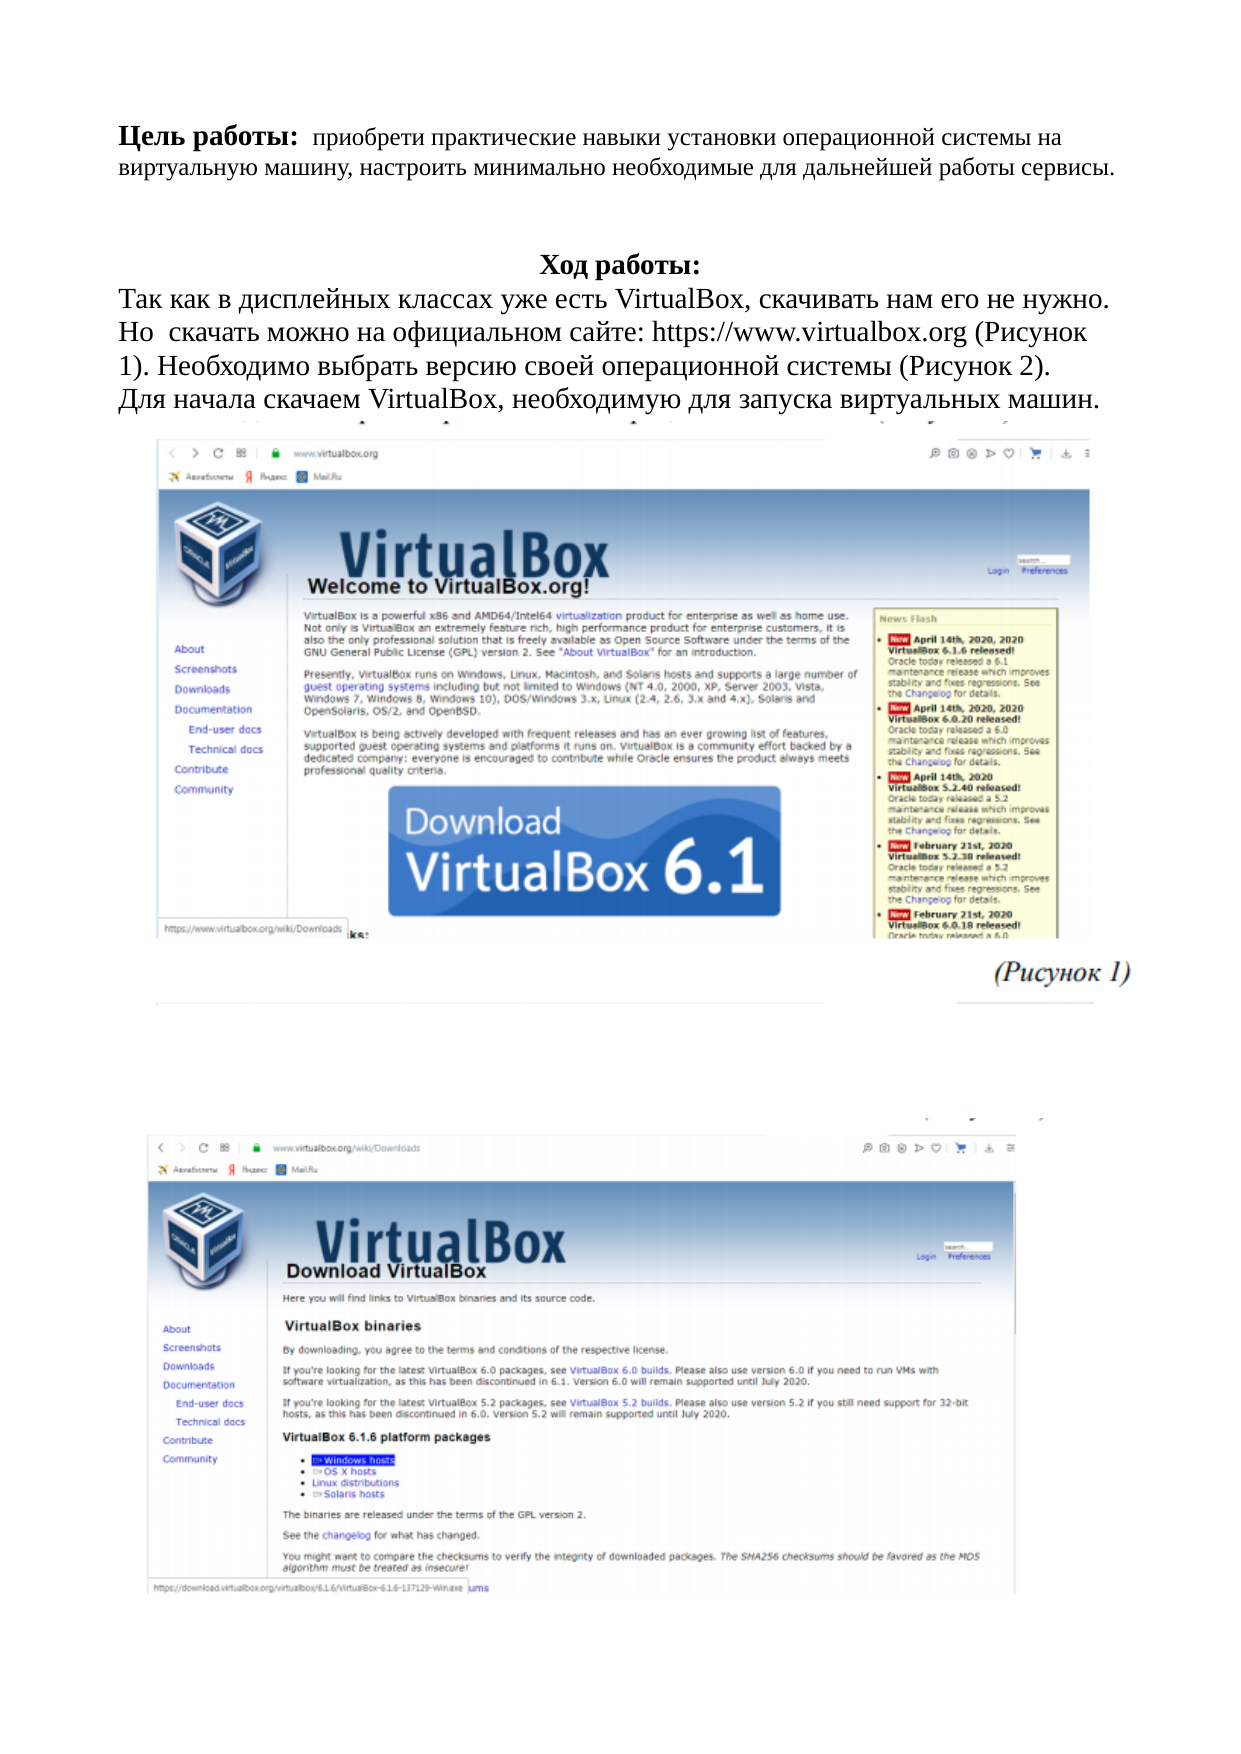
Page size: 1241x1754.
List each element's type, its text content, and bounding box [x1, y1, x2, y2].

text Для начала скачаем VirtualBox, необходимую для запуска виртуальных машин. [118, 382, 1122, 415]
text Ход работы: [118, 247, 1122, 281]
text Цель работы: приобрети практические навыки установки операционной системы на виртуальную машину, настроить минимально необходимые для дальнейшей работы сервисы. [118, 118, 1122, 180]
picture [143, 1118, 1049, 1600]
picture [141, 421, 1146, 1007]
text Так как в дисплейных классах уже есть VirtualBox, скачивать нам его не нужно. Но скачать можно на официальном сайте: https://www.virtualbox.org (Рисунок 1). Необходимо выбрать версию своей операционной системы (Рисунок 2). [118, 281, 1122, 382]
